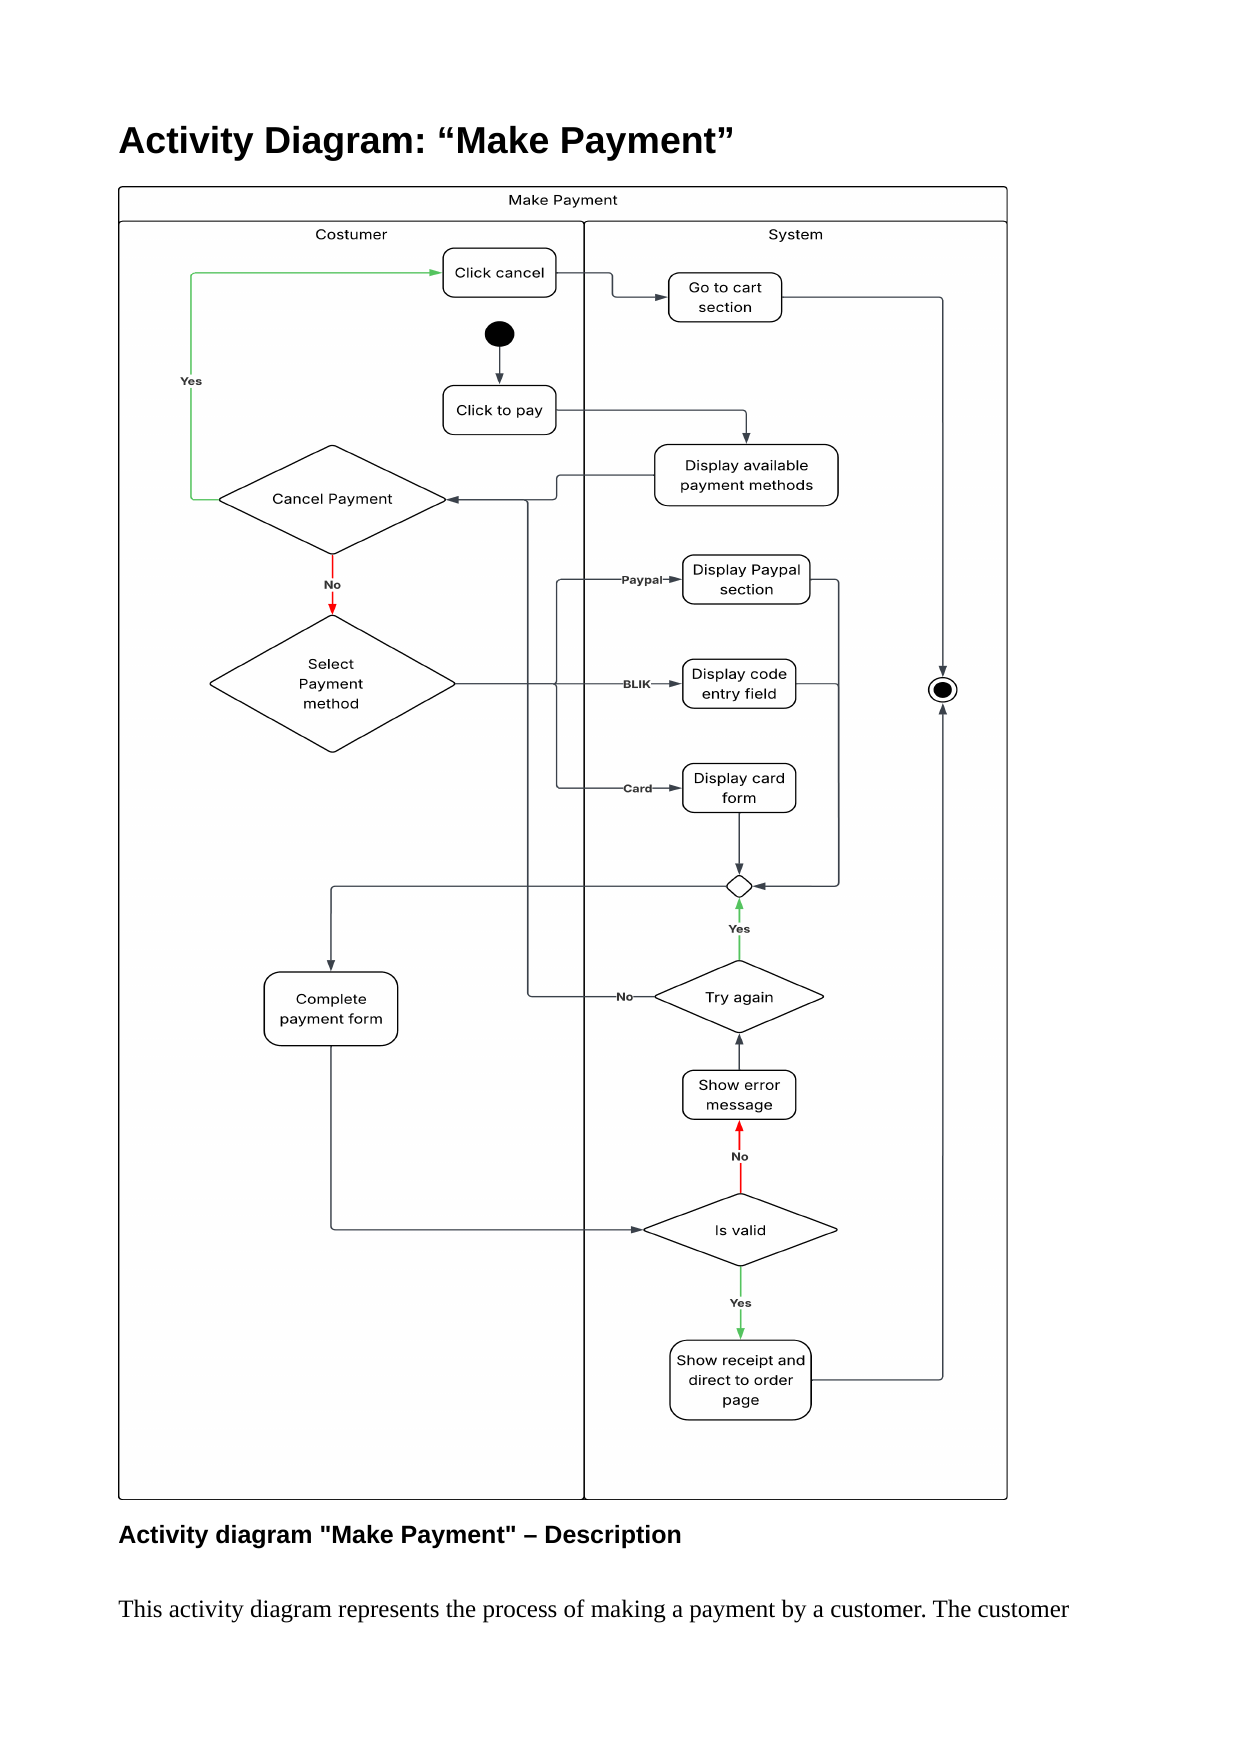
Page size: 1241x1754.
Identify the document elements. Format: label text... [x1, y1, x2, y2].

subtitle Activity Diagram: “Make Payment” [118, 118, 1122, 161]
subtitle Activity diagram "Make Payment" – Description [118, 1520, 1122, 1549]
text This activity diagram represents the process of making a payment by a customer. The customer [118, 1561, 1122, 1623]
picture [118, 186, 1008, 1500]
